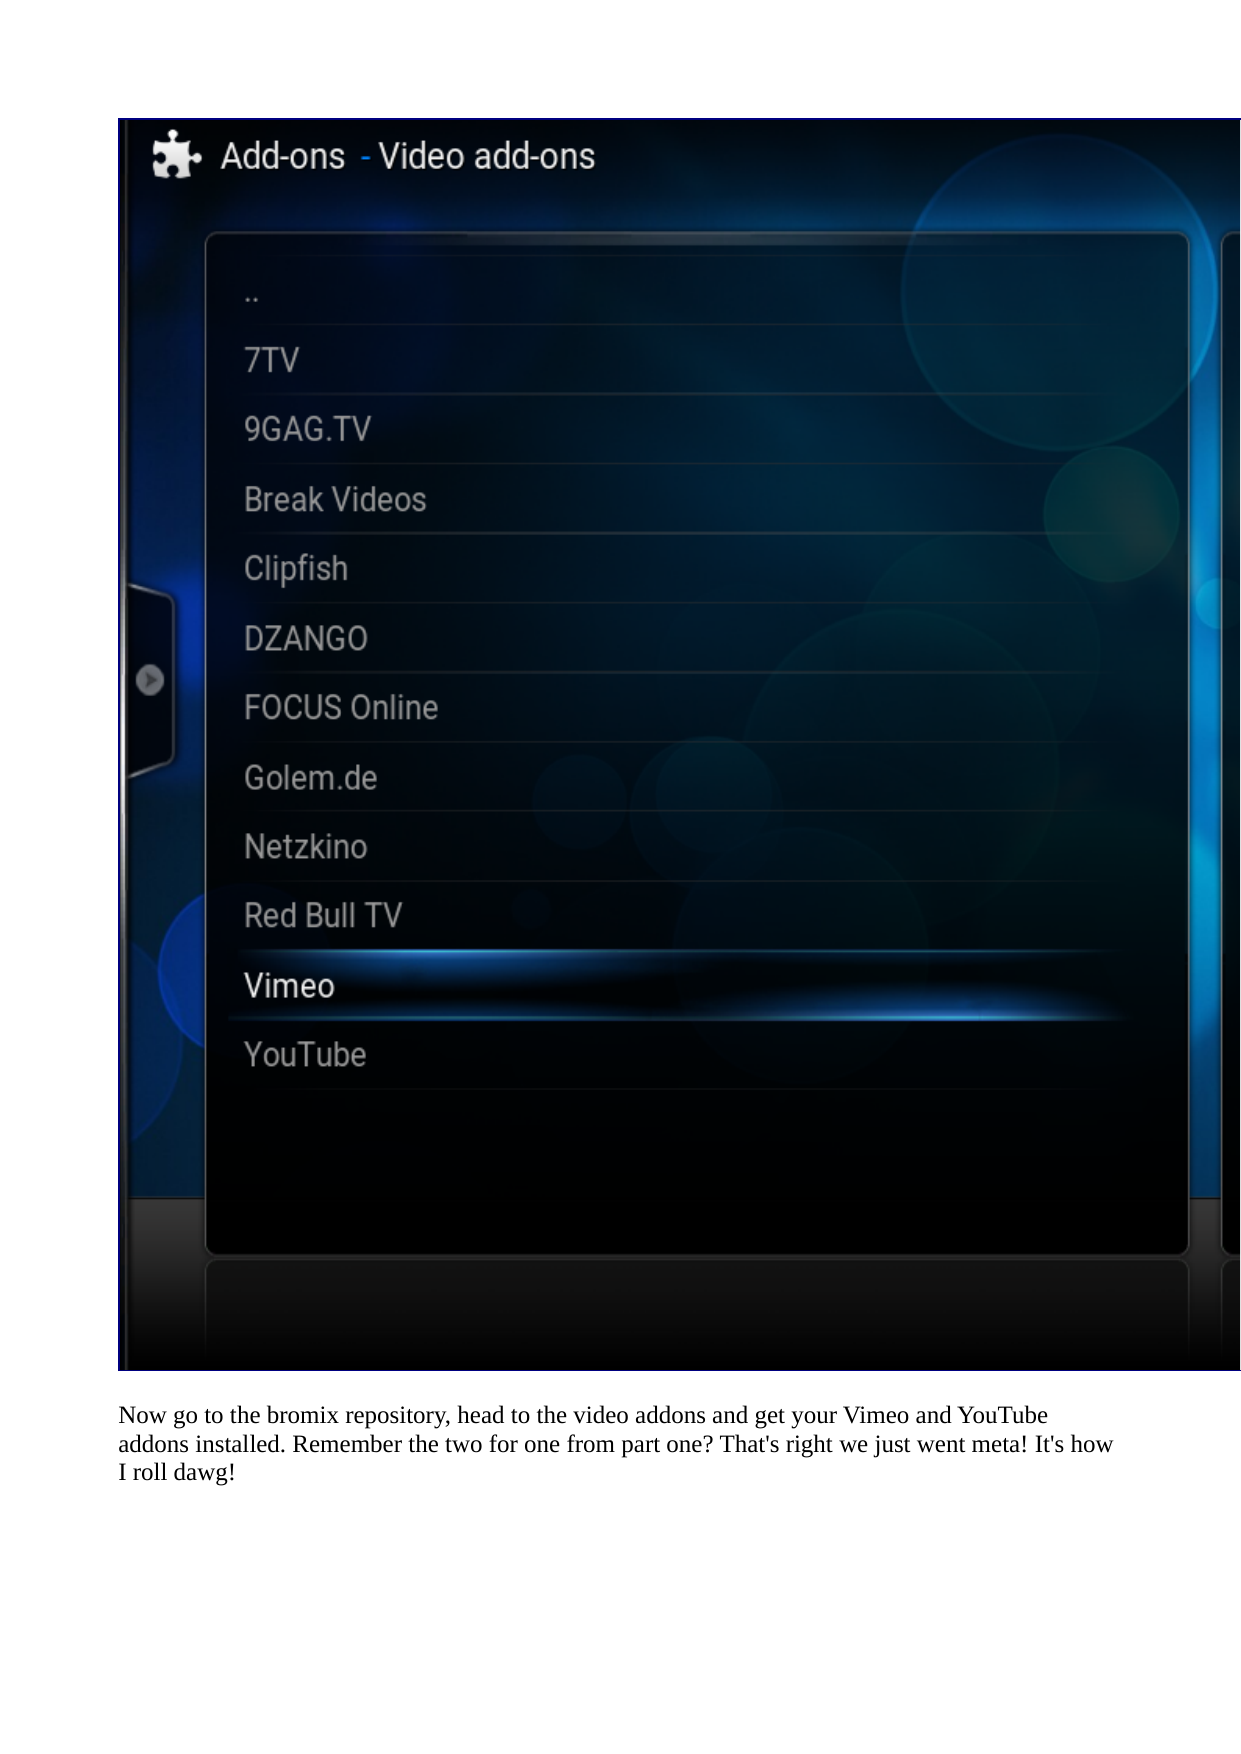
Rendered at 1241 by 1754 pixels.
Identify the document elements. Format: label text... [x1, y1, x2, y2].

picture [120, 120, 1241, 1370]
text Now go to the bromix repository, head to the video addons and get your Vimeo and YouTube addons installed. Remember the two for one from part one? That's right we just went meta! It's how I roll dawg! [118, 1371, 1122, 1486]
